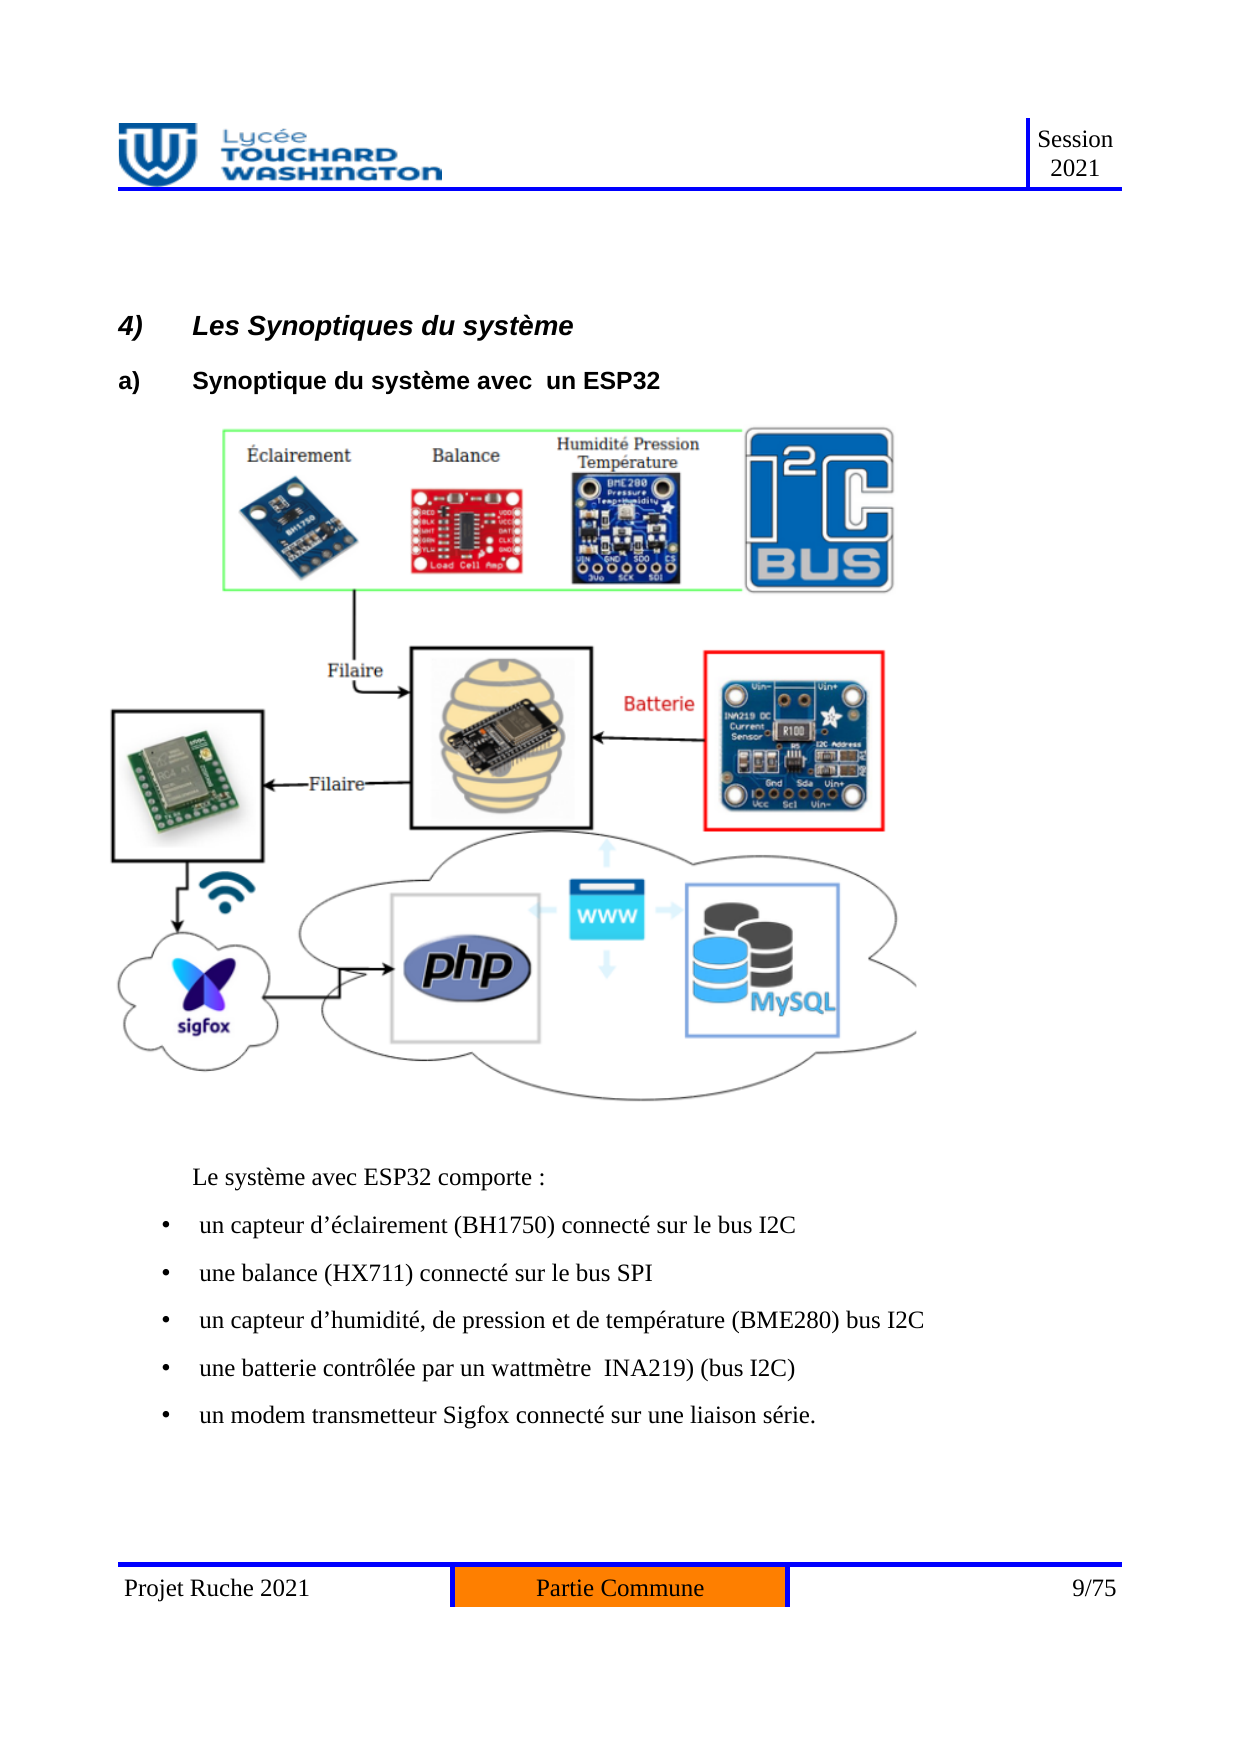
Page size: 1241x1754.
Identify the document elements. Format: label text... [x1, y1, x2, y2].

list un modem transmetteur Sigfox connecté sur une liaison série. [162, 1401, 1122, 1429]
picture [118, 123, 442, 187]
subtitle Synoptique du système avec un ESP32 [118, 366, 1122, 394]
list un capteur d’humidité, de pression et de température (BME280) bus I2C [162, 1305, 1122, 1334]
list une balance (HX711) connecté sur le bus SPI [162, 1258, 1122, 1286]
list un capteur d’éclairement (BH1750) connecté sur le bus I2C [162, 1210, 1122, 1239]
text Le système avec ESP32 comporte : [118, 1162, 1122, 1191]
picture [107, 416, 917, 1107]
subtitle Les Synoptiques du système [118, 309, 1122, 341]
list une batterie contrôlée par un wattmètre INA219) (bus I2C) [162, 1353, 1122, 1382]
